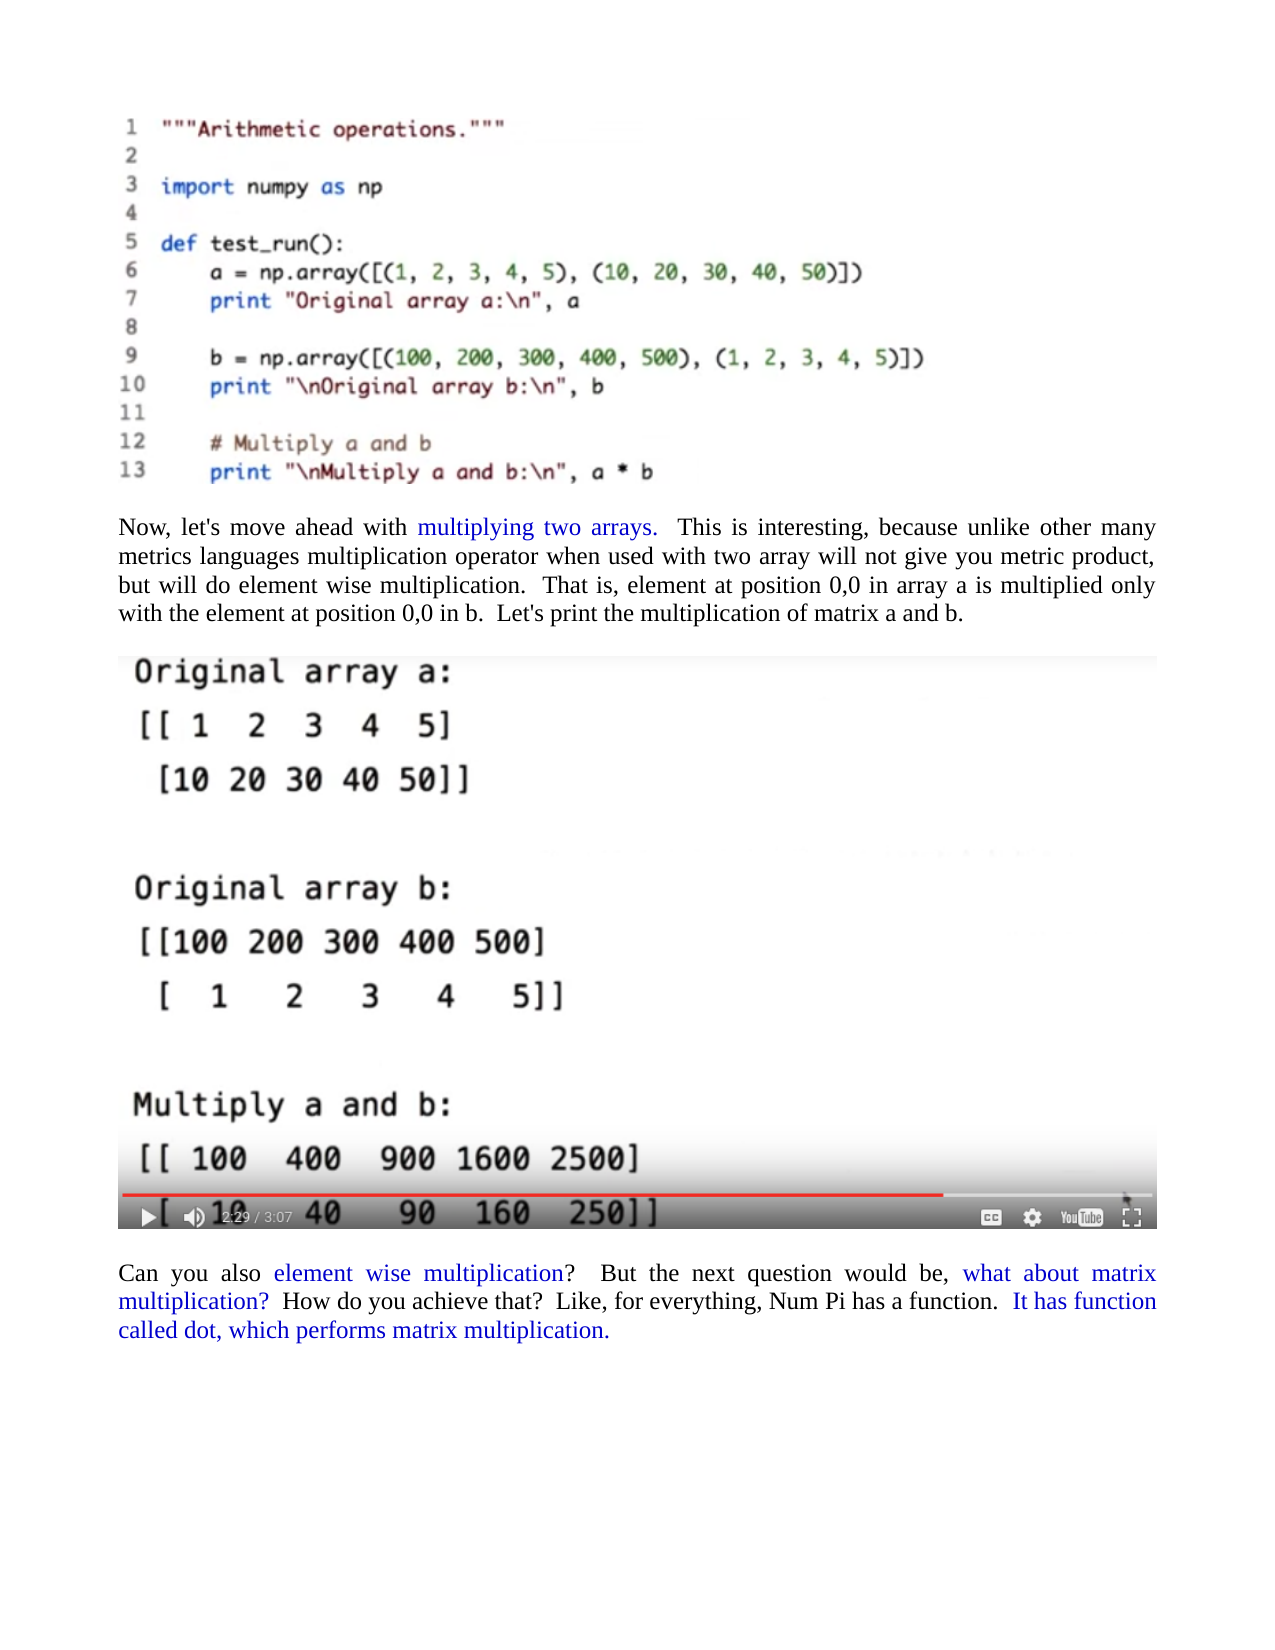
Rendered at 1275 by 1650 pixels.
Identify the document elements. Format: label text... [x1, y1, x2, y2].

text Can you also element wise multiplication? But the next question would be, what about matrix multiplication? How do you achieve that? Like, for everything, Num Pi has a function. It has function called dot, which performs matrix multiplication. [118, 1258, 1157, 1344]
picture [118, 656, 1157, 1229]
picture [118, 118, 1157, 484]
text Now, let's move ahead with multiplying two arrays. This is interesting, because unlike other many metrics languages multiplication operator when used with two array will not give you metric product, but will do element wise multiplication. That is, element at position 0,0 in array a is multiplied only with the element at position 0,0 in b. Let's print the multiplication of matrix a and b. [118, 512, 1157, 627]
